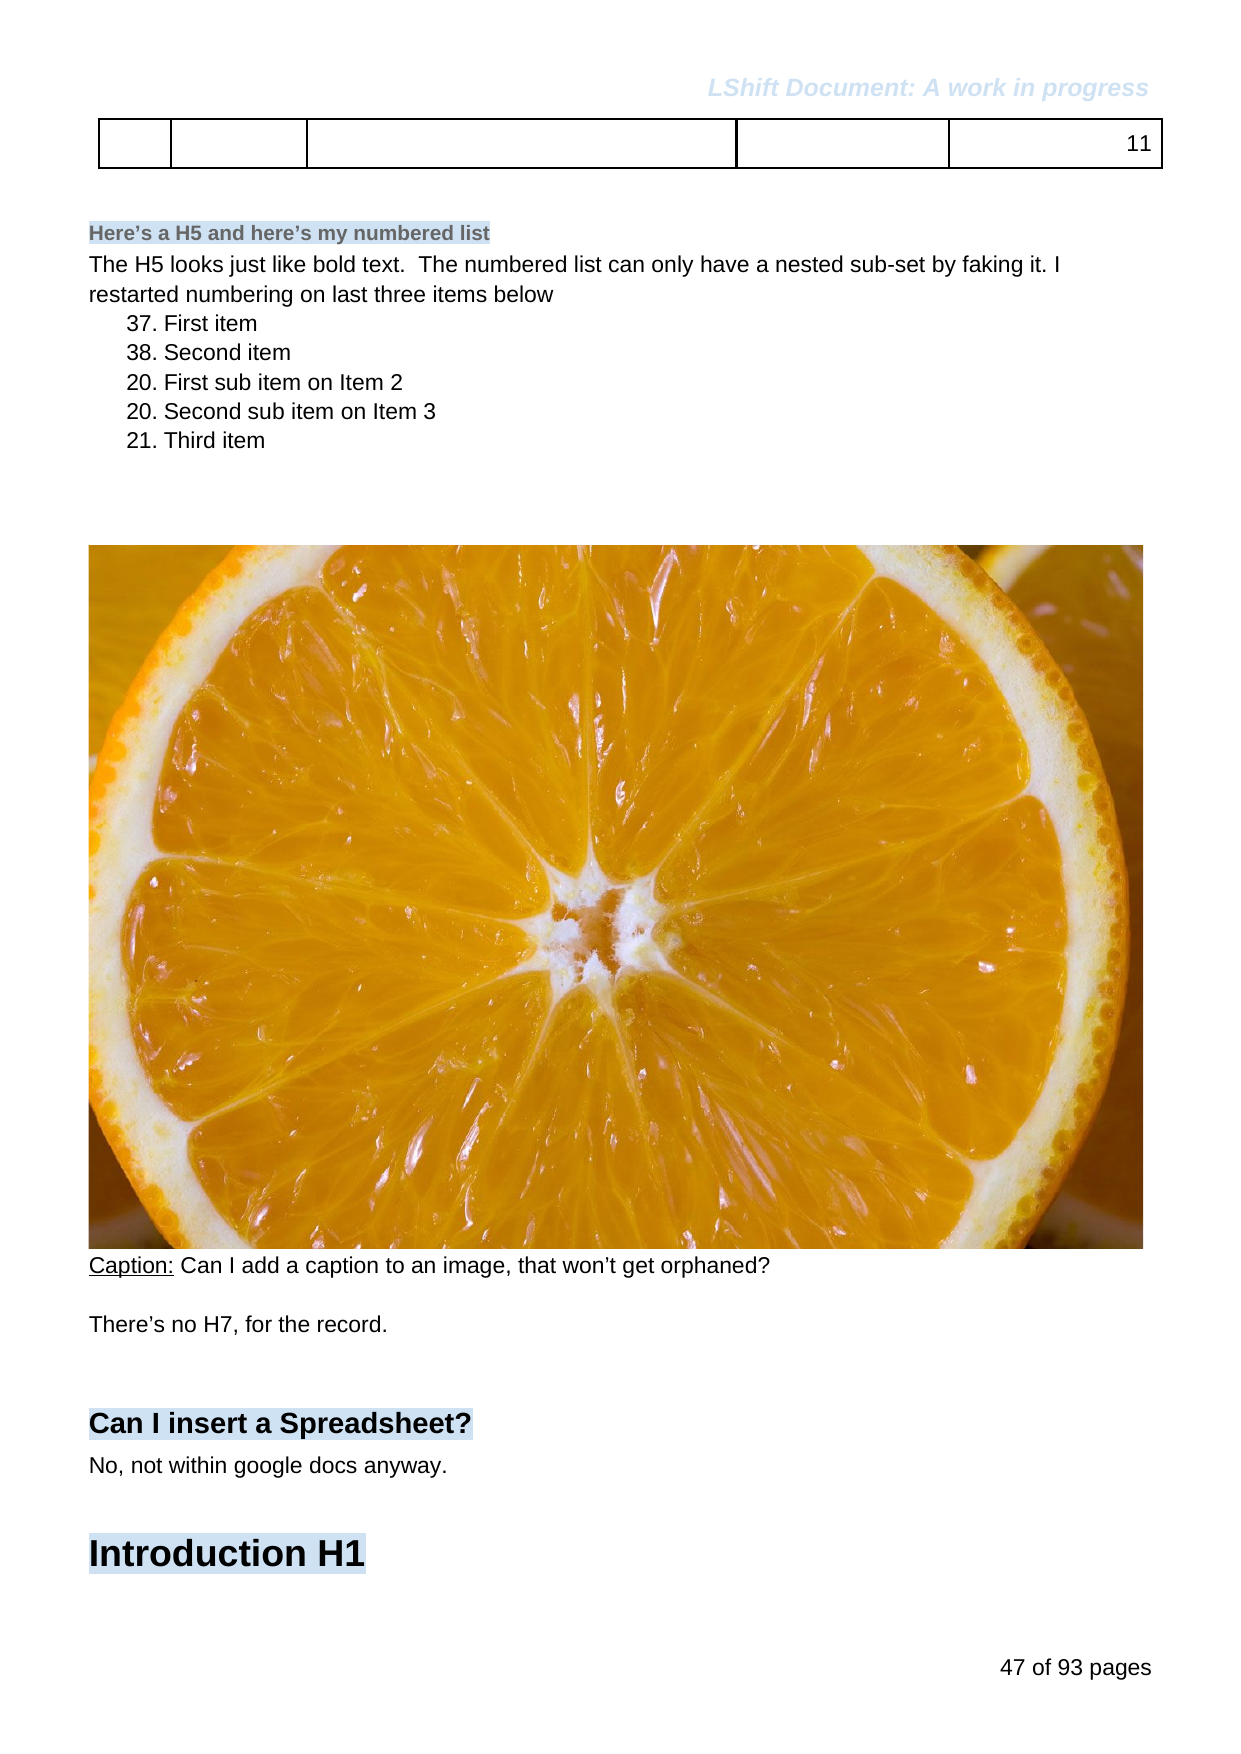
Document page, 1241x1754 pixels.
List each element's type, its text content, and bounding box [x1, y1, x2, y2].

list Second sub item on Item 3 [126, 399, 1152, 424]
table_cell [308, 120, 735, 167]
text No, not within google docs anyway. [88, 1453, 1152, 1479]
text Caption: Can I add a caption to an image, that won’t get orphaned? [88, 1252, 1152, 1278]
subtitle Can I insert a Spreadsheet? [88, 1407, 1152, 1440]
subtitle Introduction H1 [366, 1533, 1152, 1574]
table_cell [100, 120, 170, 167]
subtitle Here’s a H5 and here’s my numbered list [490, 221, 1152, 244]
picture [88, 545, 1144, 1249]
list First sub item on Item 2 [126, 369, 1152, 395]
table_cell [738, 120, 948, 167]
table_cell 11 [950, 120, 1161, 167]
text There’s no H7, for the record. [88, 1311, 1152, 1337]
list Third item [126, 428, 1152, 454]
text The H5 looks just like bold text. The numbered list can only have a nested sub-set by faking it. I restarted numbering on last three items below [88, 252, 1152, 307]
table_cell [172, 120, 306, 167]
list First item [126, 311, 1152, 336]
list Second item [126, 340, 1152, 366]
